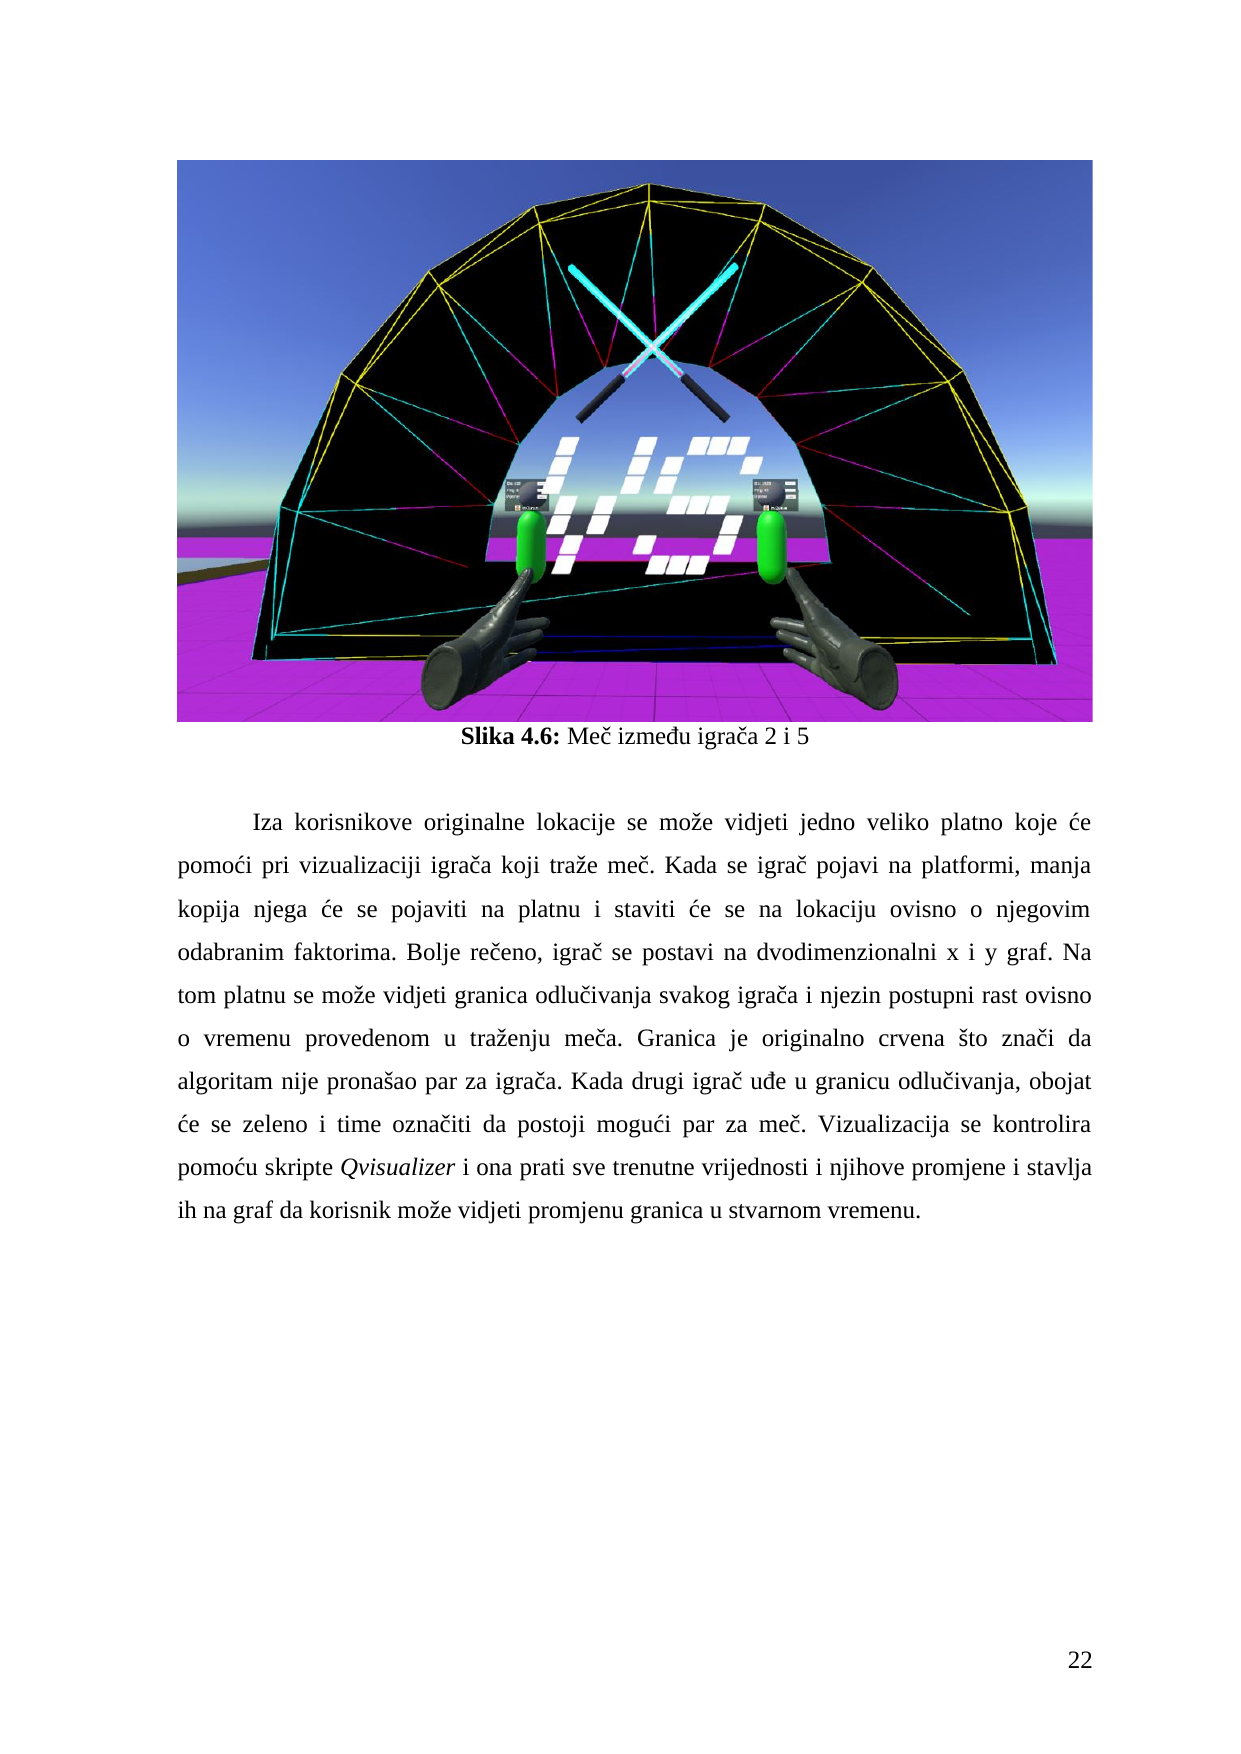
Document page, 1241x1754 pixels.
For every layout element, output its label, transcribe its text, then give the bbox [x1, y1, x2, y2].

picture [177, 160, 1093, 722]
text Slika 4.6: Meč između igrača 2 i 5 [177, 722, 1093, 750]
text Iza korisnikove originalne lokacije se može vidjeti jedno veliko platno koje će pomoći pri vizualizaciji igrača koji traže meč. Kada se igrač pojavi na platformi, manja kopija njega će se pojaviti na platnu i staviti će se na lokaciju ovisno o njegovim odabranim faktorima. Bolje rečeno, igrač se postavi na dvodimenzionalni x i y graf. Na tom platnu se može vidjeti granica odlučivanja svakog igrača i njezin postupni rast ovisno o vremenu provedenom u traženju meča. Granica je originalno crvena što znači da algoritam nije pronašao par za igrača. Kada drugi igrač uđe u granicu odlučivanja, obojat će se zeleno i time označiti da postoji mogući par za meč. Vizualizacija se kontrolira pomoću skripte Qvisualizer i ona prati sve trenutne vrijednosti i njihove promjene i stavlja ih na graf da korisnik može vidjeti promjenu granica u stvarnom vremenu. [177, 807, 1092, 1224]
